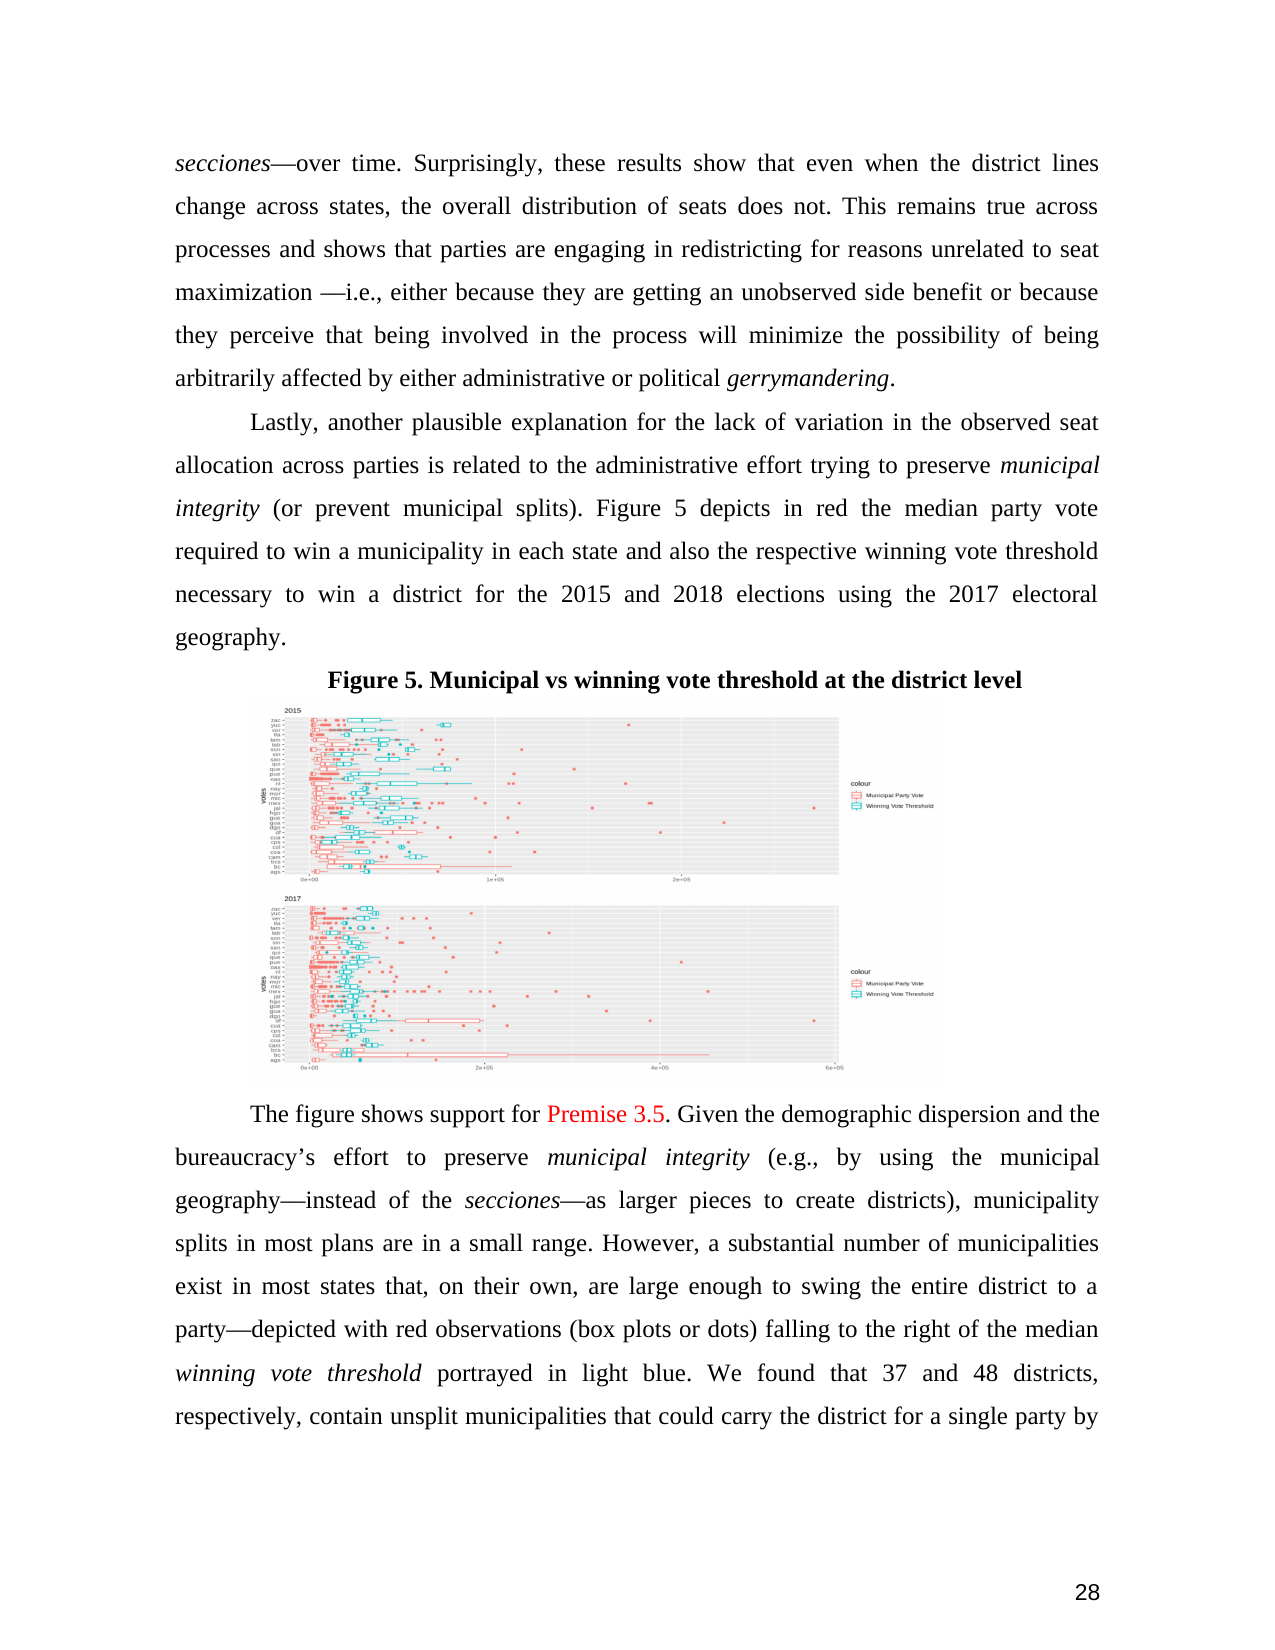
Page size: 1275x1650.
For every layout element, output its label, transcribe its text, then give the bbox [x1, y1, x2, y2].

text secciones––over time. Surprisingly, these results show that even when the district lines change across states, the overall distribution of seats does not. This remains true across processes and shows that parties are engaging in redistricting for reasons unrelated to seat maximization ––i.e., either because they are getting an unobserved side benefit or because they perceive that being involved in the process will minimize the possibility of being arbitrarily affected by either administrative or political gerrymandering. [175, 148, 1100, 392]
text Figure 5. Municipal vs winning vote threshold at the district level [250, 665, 1100, 694]
text Lastly, another plausible explanation for the lack of variation in the observed seat allocation across parties is related to the administrative effort trying to preserve municipal integrity (or prevent municipal splits). Figure 5 depicts in red the median party vote required to win a municipality in each state and also the respective winning vote threshold necessary to win a district for the 2015 and 2018 elections using the 2017 electoral geography. [175, 407, 1100, 651]
picture [250, 698, 942, 1086]
text The figure shows support for Premise 3.5. Given the demographic dispersion and the bureaucracy’s effort to preserve municipal integrity (e.g., by using the municipal geography––instead of the secciones––as larger pieces to create districts), municipality splits in most plans are in a small range. However, a substantial number of municipalities exist in most states that, on their own, are large enough to swing the entire district to a party––depicted with red observations (box plots or dots) falling to the right of the median winning vote threshold portrayed in light blue. We found that 37 and 48 districts, respectively, contain unsplit municipalities that could carry the district for a single party by [175, 1099, 1100, 1429]
